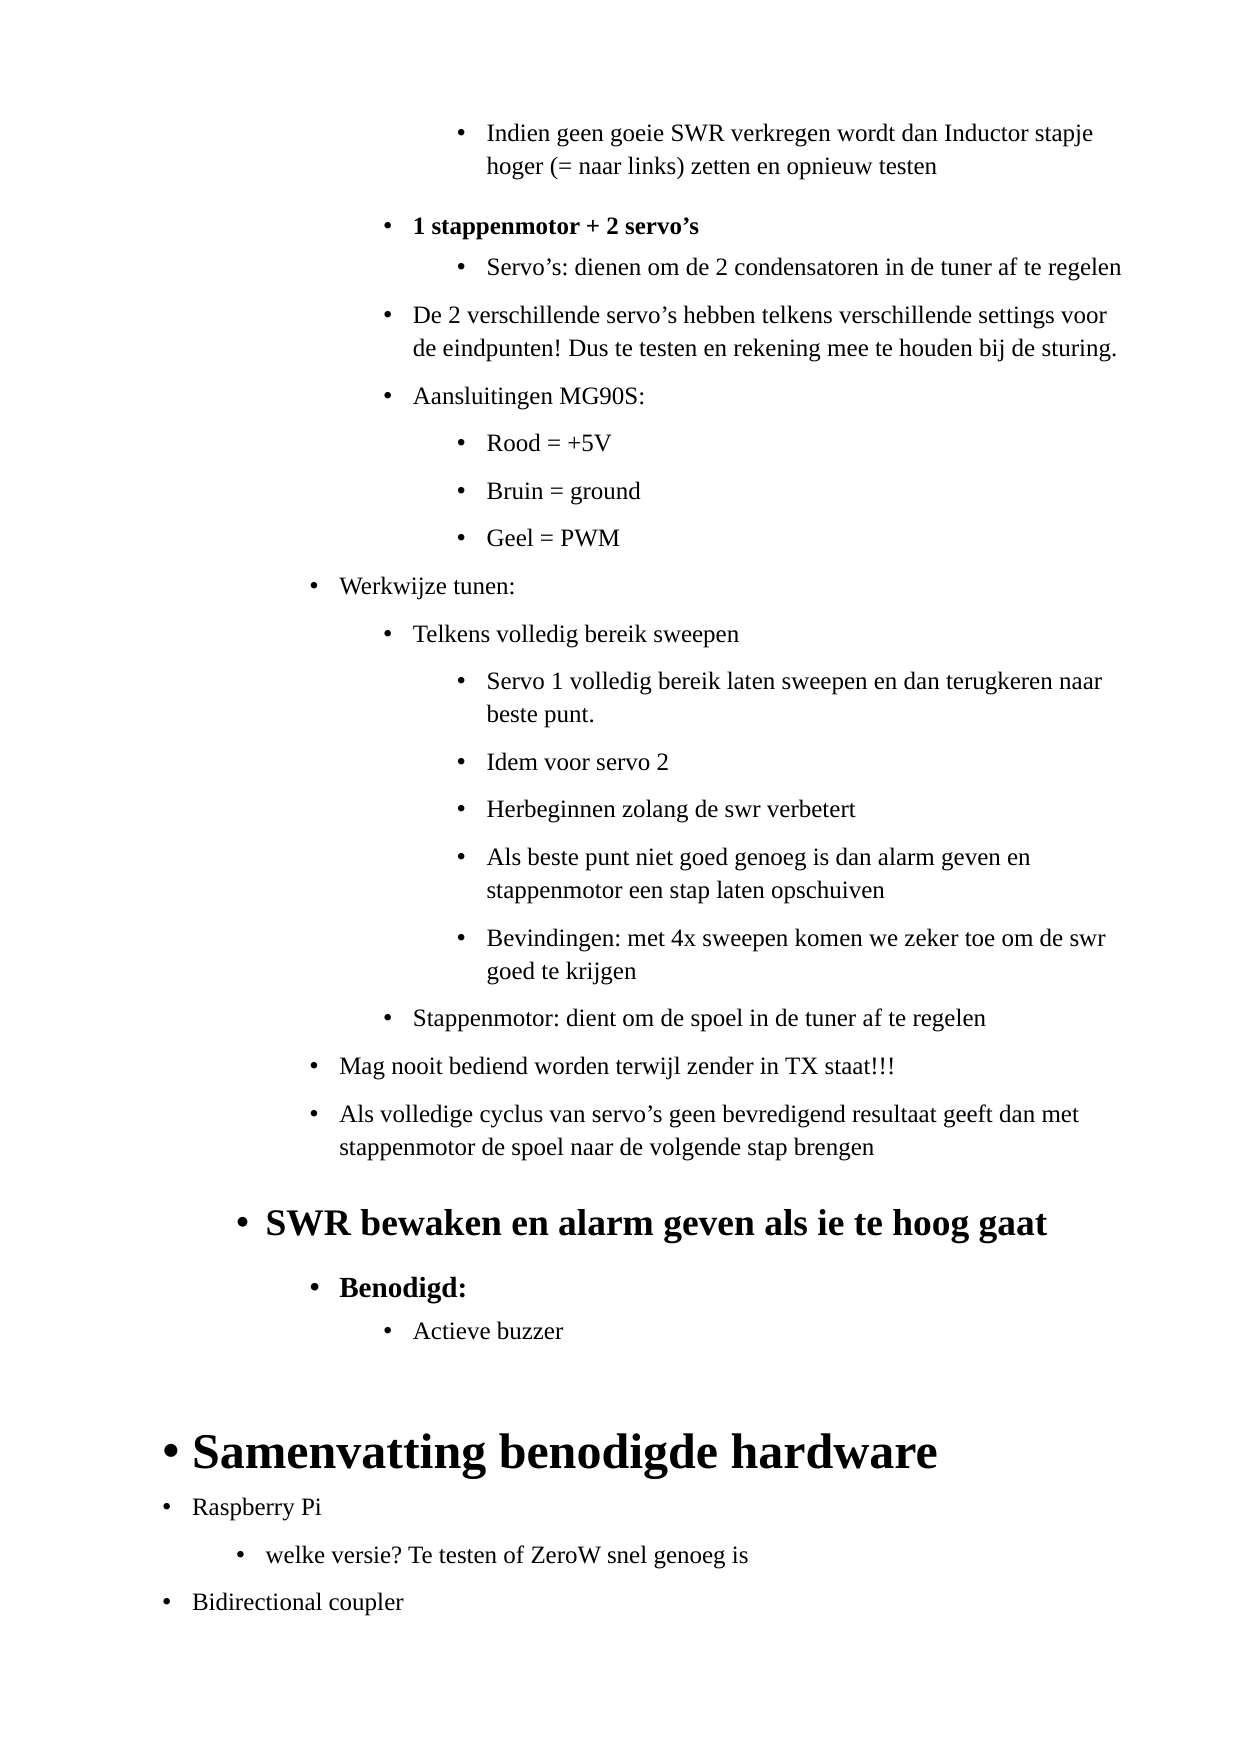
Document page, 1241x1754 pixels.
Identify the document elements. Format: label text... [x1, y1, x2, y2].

subtitle 1 stappenmotor + 2 servo’s [383, 211, 1122, 240]
list Actieve buzzer [383, 1316, 1122, 1378]
list Werkwijze tunen: [309, 571, 1122, 600]
subtitle SWR bewaken en alarm geven als ie te hoog gaat [236, 1200, 1122, 1243]
list Geel = PWM [457, 523, 1122, 552]
list Bruin = ground [457, 476, 1122, 505]
list Als volledige cyclus van servo’s geen bevredigend resultaat geeft dan met stappenmotor de spoel naar de volgende stap brengen [309, 1099, 1122, 1160]
list Servo’s: dienen om de 2 condensatoren in de tuner af te regelen [457, 252, 1122, 281]
list De 2 verschillende servo’s hebben telkens verschillende settings voor de eindpunten! Dus te testen en rekening mee te houden bij de sturing. [383, 300, 1122, 362]
list Servo 1 volledig bereik laten sweepen en dan terugkeren naar beste punt. [457, 666, 1122, 728]
list Raspberry Pi [162, 1492, 1122, 1521]
subtitle Samenvatting benodigde hardware [162, 1422, 1122, 1479]
list welke versie? Te testen of ZeroW snel genoeg is [236, 1540, 1122, 1568]
list Idem voor servo 2 [457, 747, 1122, 776]
list Herbeginnen zolang de swr verbetert [457, 794, 1122, 823]
list Rood = +5V [457, 428, 1122, 457]
list Bidirectional coupler [162, 1587, 1122, 1616]
list Stappenmotor: dient om de spoel in de tuner af te regelen [383, 1003, 1122, 1032]
list Bevindingen: met 4x sweepen komen we zeker toe om de swr goed te krijgen [457, 923, 1122, 984]
list Indien geen goeie SWR verkregen wordt dan Inductor stapje hoger (= naar links) zetten en opnieuw testen [457, 118, 1122, 180]
list Telkens volledig bereik sweepen [383, 619, 1122, 647]
subtitle Benodigd: [309, 1270, 1122, 1304]
list Als beste punt niet goed genoeg is dan alarm geven en stappenmotor een stap laten opschuiven [457, 842, 1122, 904]
list Aansluitingen MG90S: [383, 381, 1122, 409]
list Mag nooit bediend worden terwijl zender in TX staat!!! [309, 1051, 1122, 1080]
